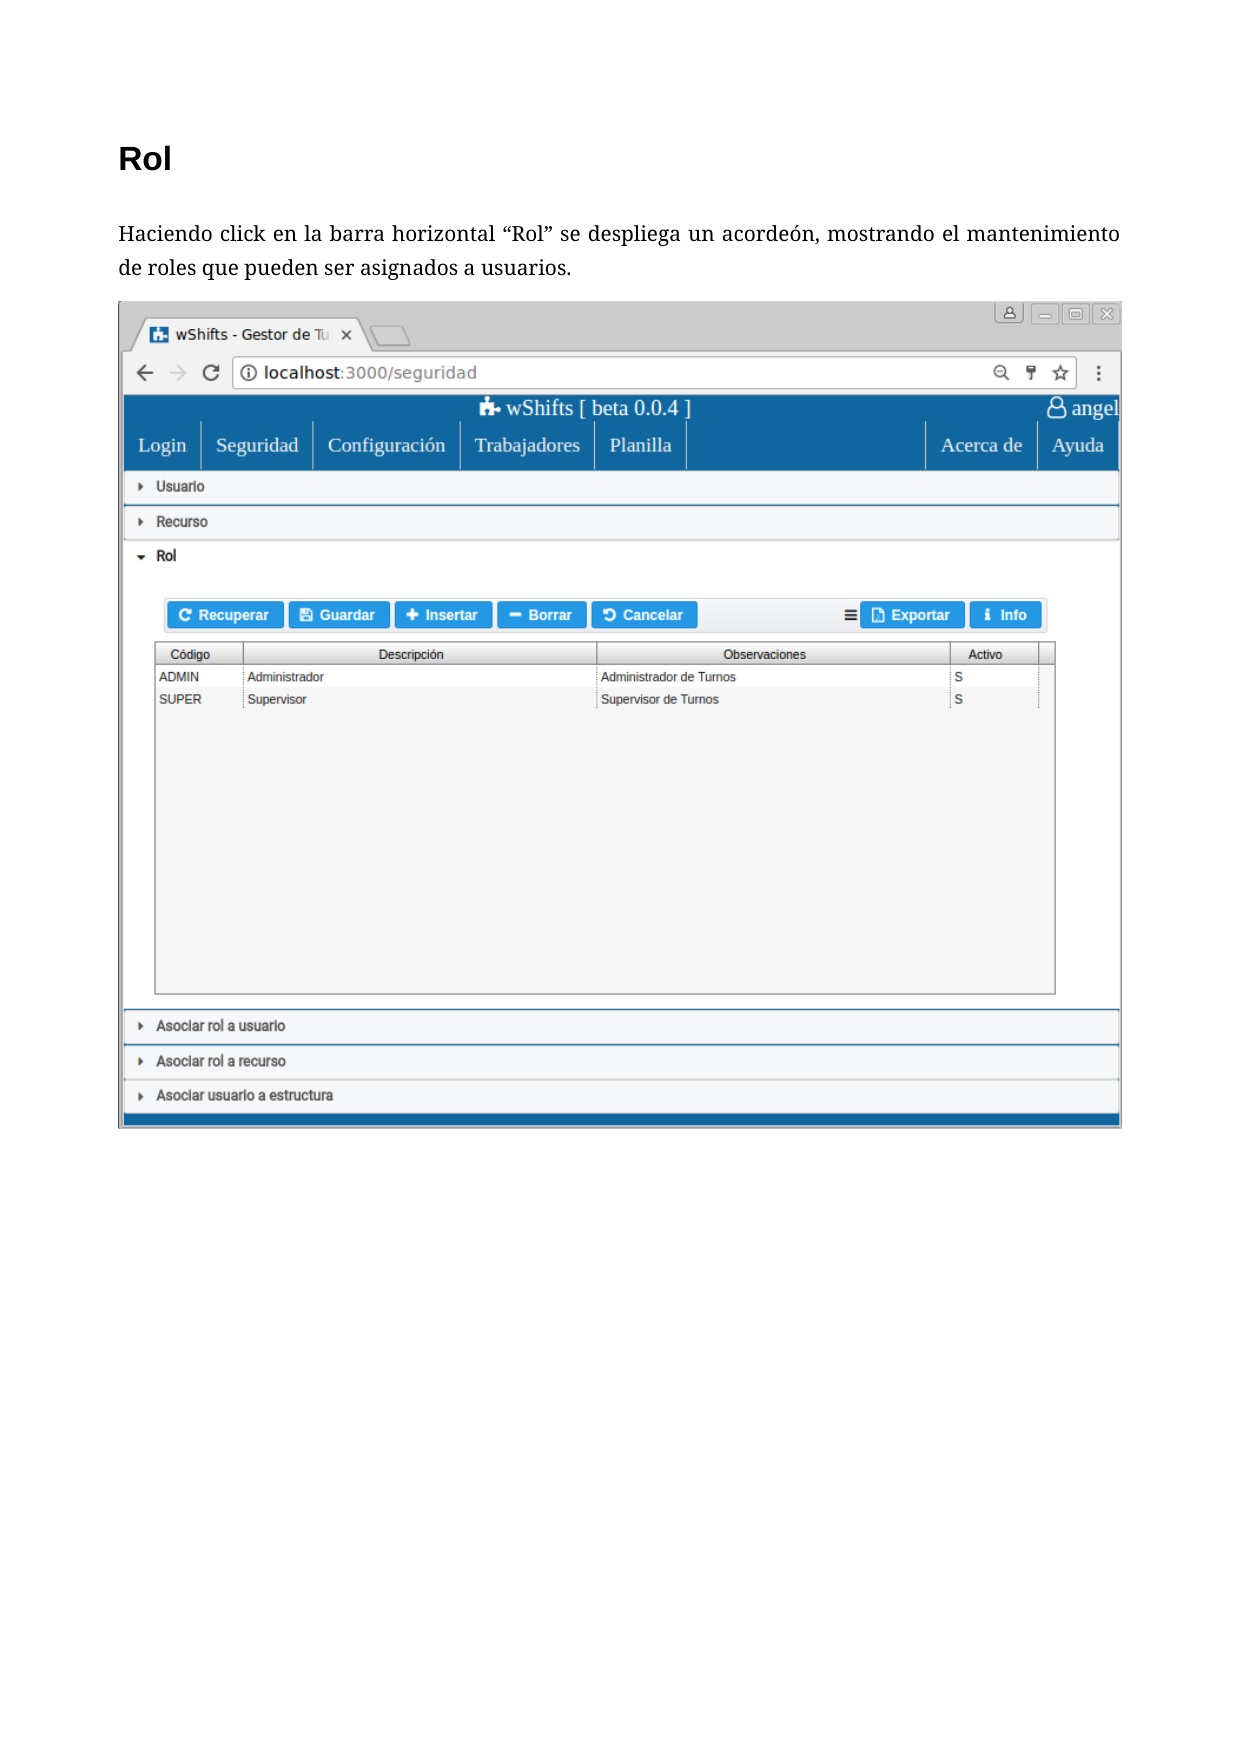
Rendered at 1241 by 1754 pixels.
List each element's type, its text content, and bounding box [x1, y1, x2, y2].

subtitle Rol [118, 139, 1122, 178]
text Haciendo click en la barra horizontal “Rol” se despliega un acordeón, mostrando el mantenimiento de roles que pueden ser asignados a usuarios. [118, 219, 1122, 281]
picture [118, 301, 1123, 1129]
